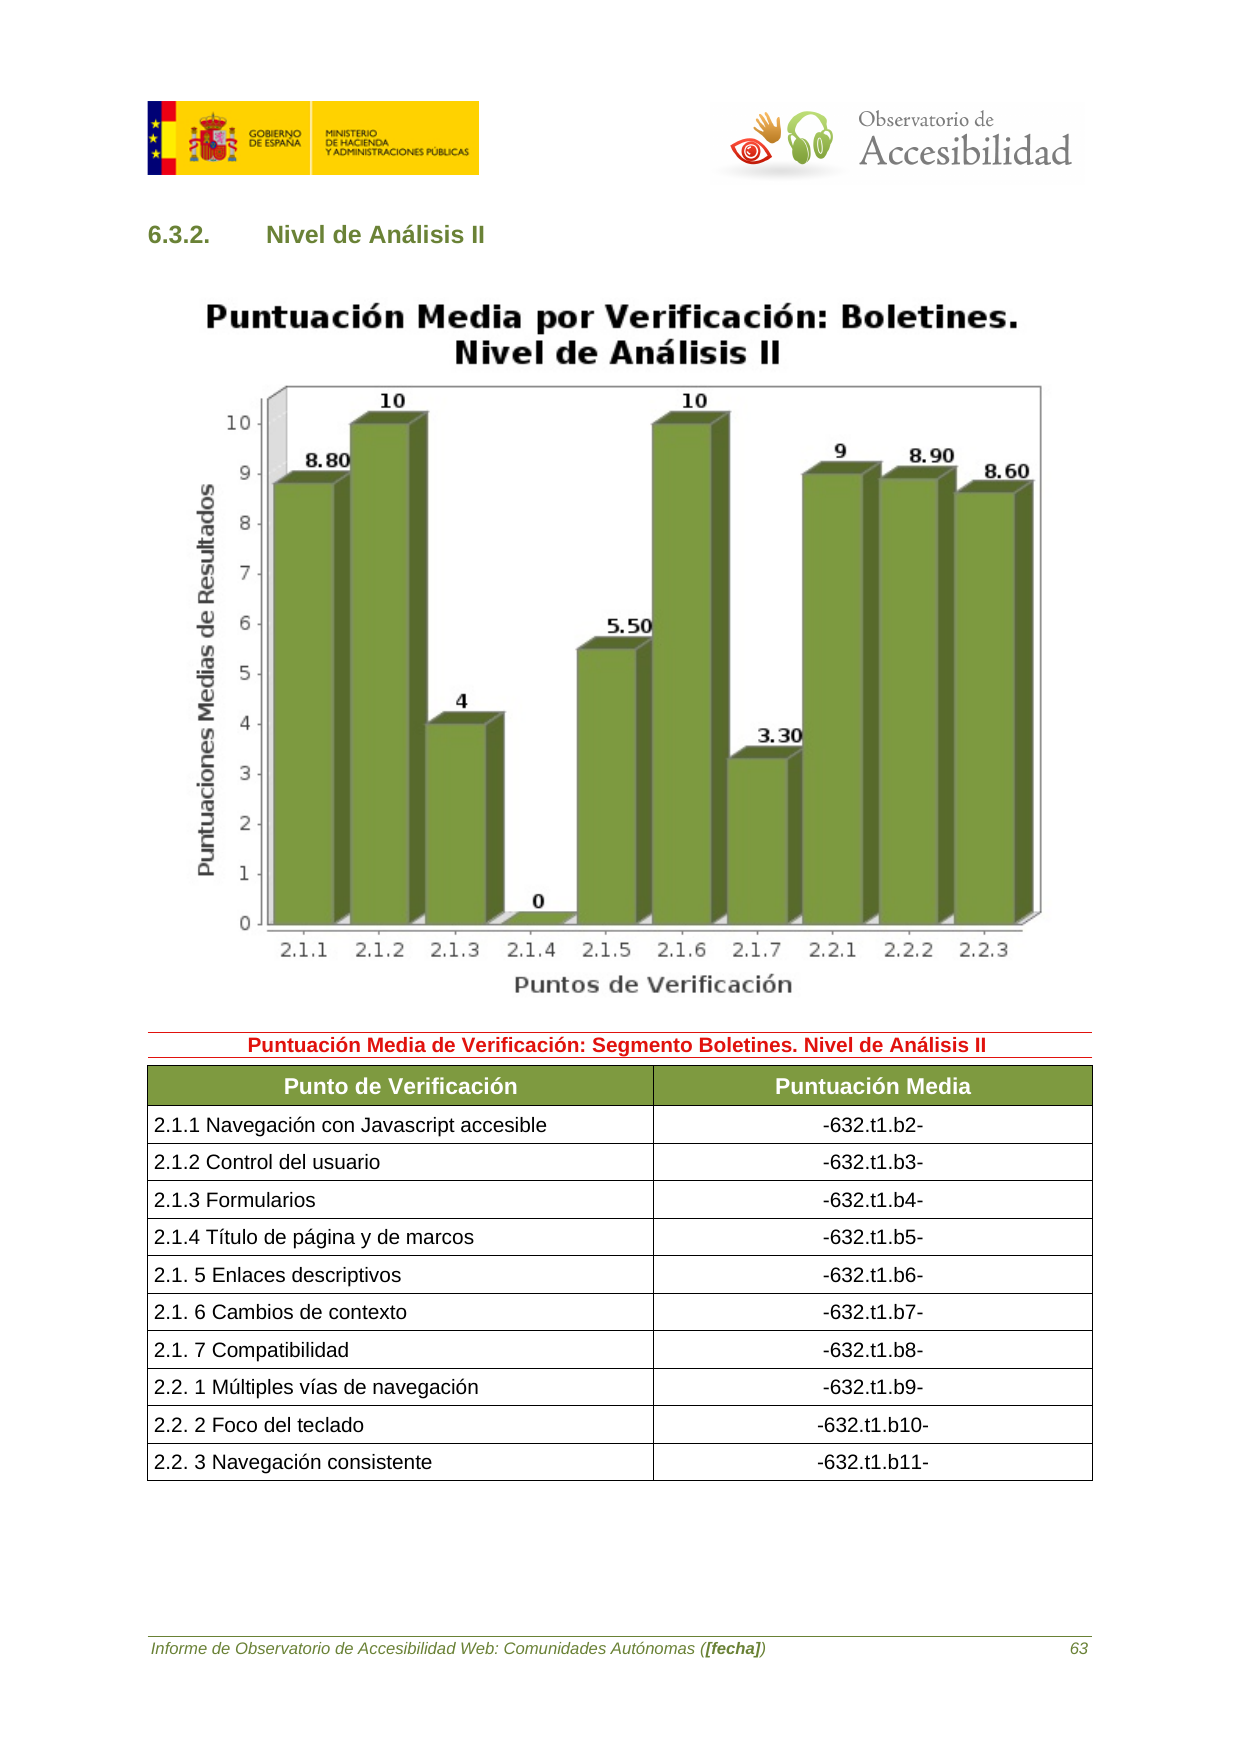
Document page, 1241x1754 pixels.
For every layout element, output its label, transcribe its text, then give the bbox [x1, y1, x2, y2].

picture [147, 101, 479, 175]
table_cell 2.1.3 Formularios [148, 1181, 653, 1218]
table_cell 2.2. 2 Foco del teclado [148, 1406, 653, 1443]
subtitle Nivel de Análisis II [148, 220, 1092, 248]
table_cell -632.t1.b11- [654, 1444, 1092, 1480]
table_cell -632.t1.b8- [654, 1331, 1092, 1368]
table_cell -632.t1.b6- [654, 1256, 1092, 1293]
table_cell 2.1.2 Control del usuario [148, 1144, 653, 1180]
table_cell -632.t1.b7- [654, 1294, 1092, 1330]
table_cell -632.t1.b2- [654, 1106, 1092, 1143]
table_cell 2.1. 6 Cambios de contexto [148, 1294, 653, 1330]
table_header Punto de Verificación [148, 1066, 653, 1105]
picture [175, 297, 1059, 1007]
table_cell -632.t1.b10- [654, 1406, 1092, 1443]
table_cell 2.1. 7 Compatibilidad [148, 1331, 653, 1368]
table_cell 2.1.1 Navegación con Javascript accesible [148, 1106, 653, 1143]
table_cell 2.1. 5 Enlaces descriptivos [148, 1256, 653, 1293]
table_cell 2.2. 3 Navegación consistente [148, 1444, 653, 1480]
table_cell -632.t1.b5- [654, 1219, 1092, 1255]
table_header Puntuación Media [654, 1066, 1092, 1105]
picture [710, 102, 1086, 185]
table_cell -632.t1.b4- [654, 1181, 1092, 1218]
table_cell 2.1.4 Título de página y de marcos [148, 1219, 653, 1255]
text Puntuación Media de Verificación: Segmento Boletines. Nivel de Análisis II [148, 1033, 1092, 1057]
table_cell 2.2. 1 Múltiples vías de navegación [148, 1369, 653, 1405]
table_cell -632.t1.b9- [654, 1369, 1092, 1405]
table_cell -632.t1.b3- [654, 1144, 1092, 1180]
